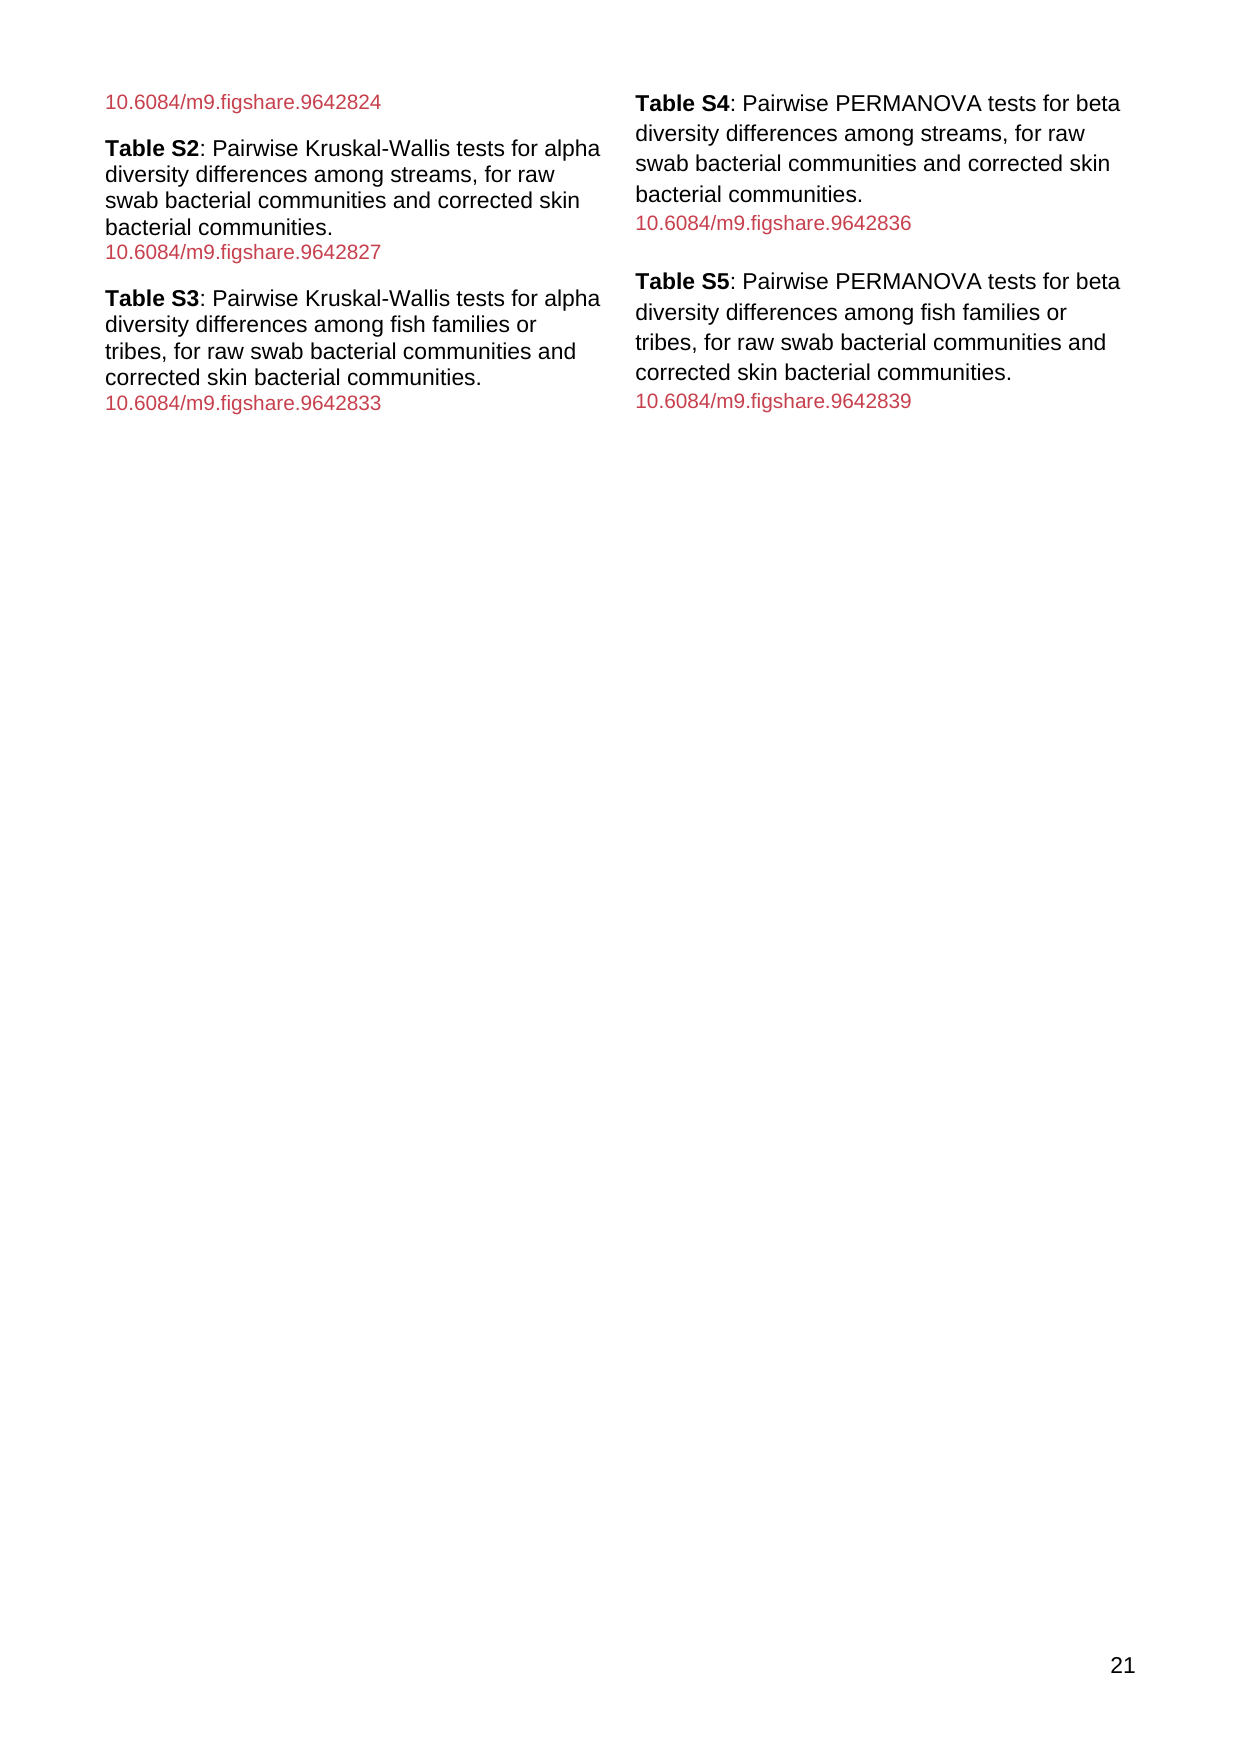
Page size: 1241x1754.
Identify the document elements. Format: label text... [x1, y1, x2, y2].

text 10.6084/m9.figshare.9642824 [105, 90, 605, 114]
text Table S3: Pairwise Kruskal-Wallis tests for alpha diversity differences among fish families or tribes, for raw swab bacterial communities and corrected skin bacterial communities. 10.6084/m9.figshare.9642833 [105, 285, 605, 414]
text Table S4: Pairwise PERMANOVA tests for beta diversity differences among streams, for raw swab bacterial communities and corrected skin bacterial communities. 10.6084/m9.figshare.9642836 [635, 90, 1136, 234]
text Table S2: Pairwise Kruskal-Wallis tests for alpha diversity differences among streams, for raw swab bacterial communities and corrected skin bacterial communities. 10.6084/m9.figshare.9642827 [105, 135, 605, 264]
text Table S5: Pairwise PERMANOVA tests for beta diversity differences among fish families or tribes, for raw swab bacterial communities and corrected skin bacterial communities. 10.6084/m9.figshare.9642839 [635, 268, 1136, 413]
